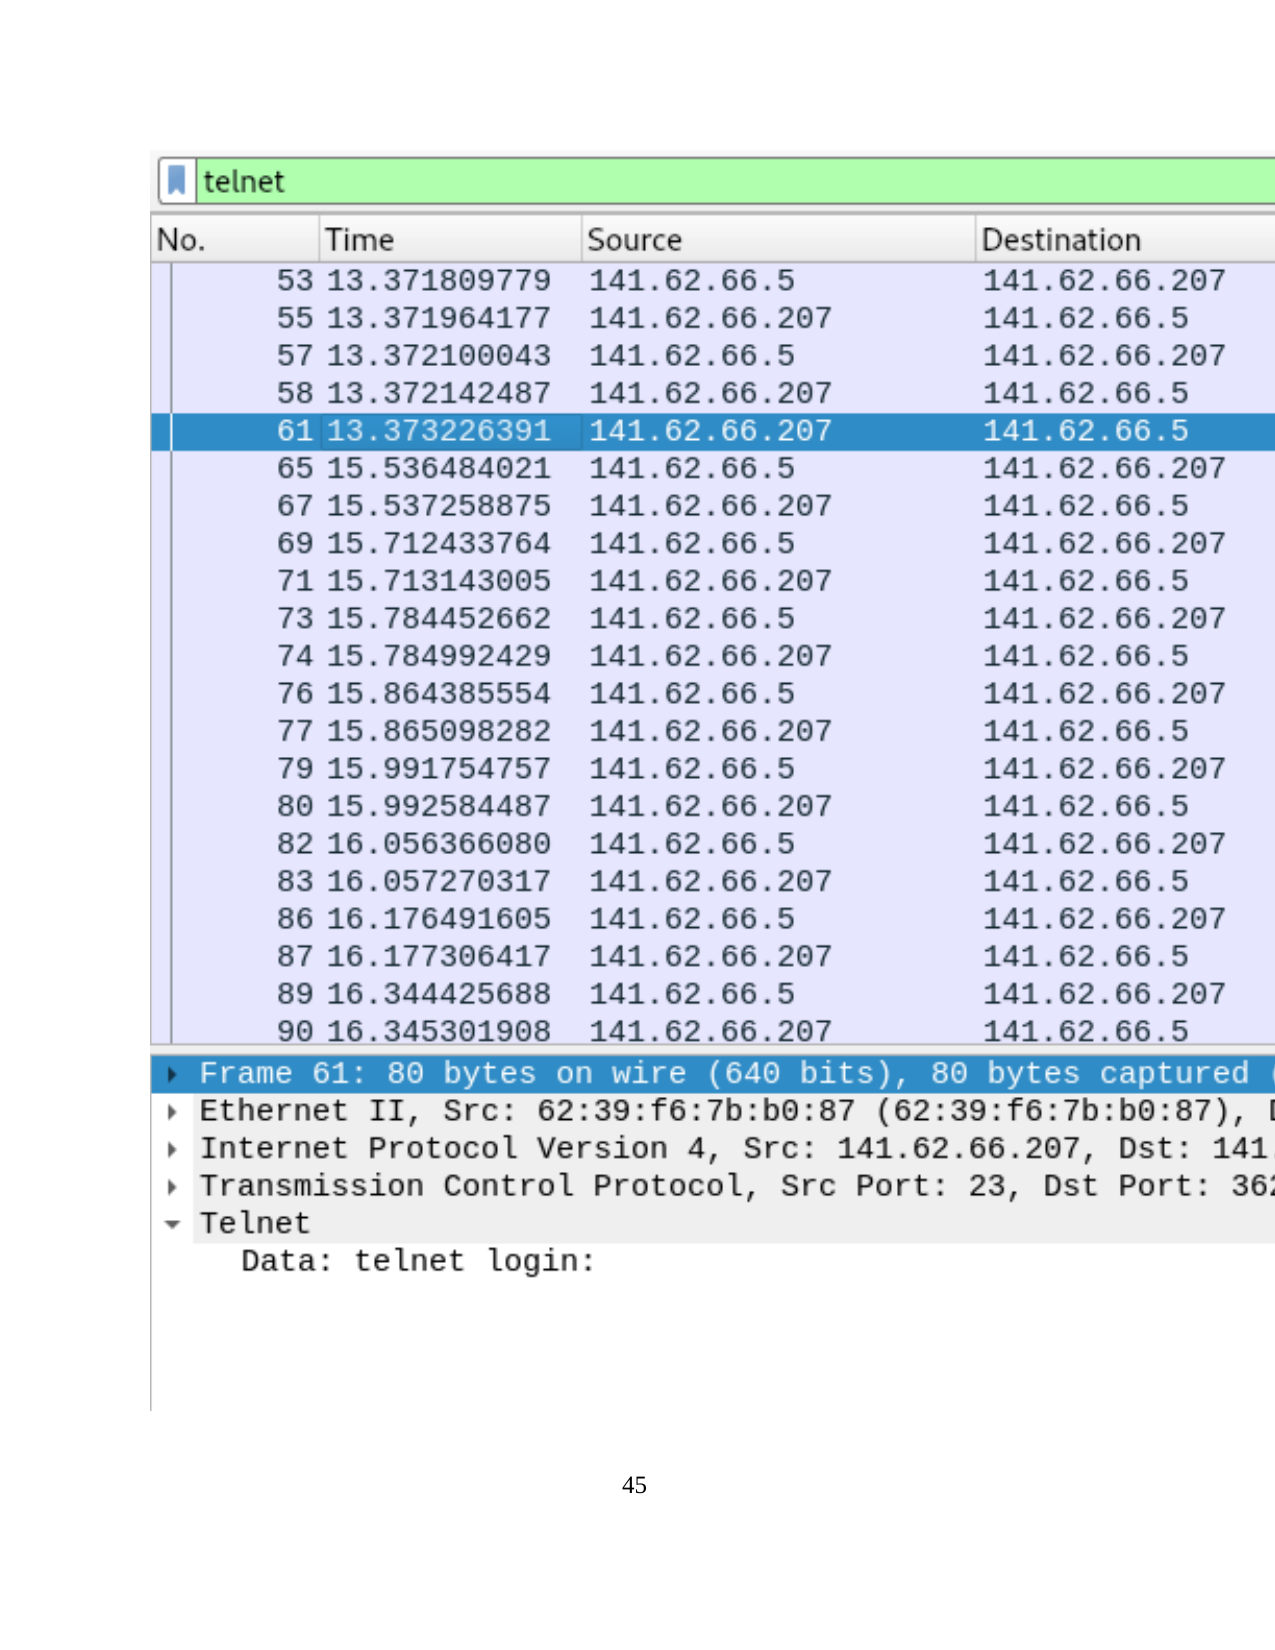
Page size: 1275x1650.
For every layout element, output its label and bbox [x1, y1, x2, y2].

picture [150, 150, 1275, 1411]
